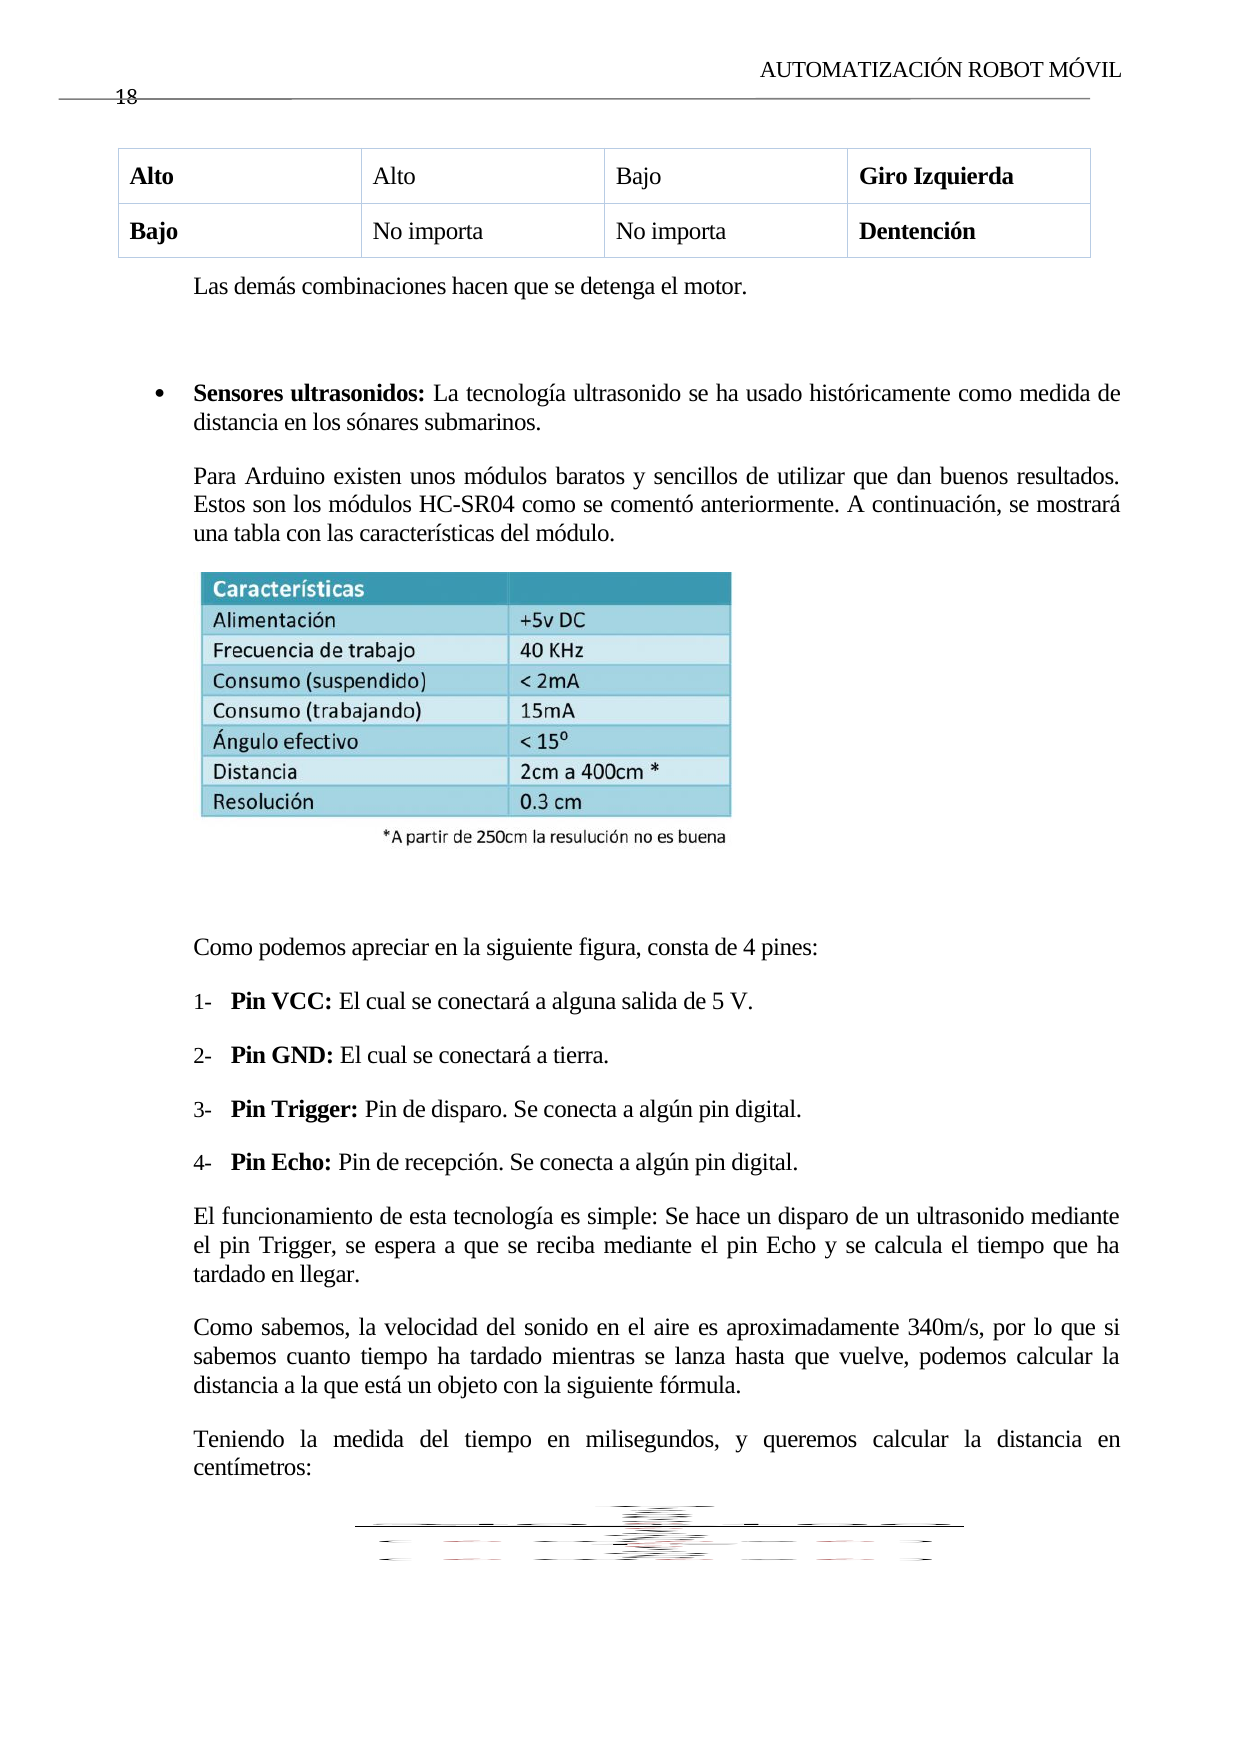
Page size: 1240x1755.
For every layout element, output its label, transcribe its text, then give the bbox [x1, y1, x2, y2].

table_cell Bajo [119, 204, 361, 257]
list Pin VCC: El cual se conectará a alguna salida de 5 V. [193, 986, 1121, 1015]
list Las demás combinaciones hacen que se detenga el motor. [193, 271, 1121, 299]
table_cell No importa [362, 204, 604, 257]
list Sensores ultrasonidos: La tecnología ultrasonido se ha usado históricamente como medida de distancia en los sónares submarinos. [156, 378, 1121, 436]
text Como sabemos, la velocidad del sonido en el aire es aproximadamente 340m/s, por lo que si sabemos cuanto tiempo ha tardado mientras se lanza hasta que vuelve, podemos calcular la distancia a la que está un objeto con la siguiente fórmula. [193, 1312, 1121, 1399]
list Pin Trigger: Pin de disparo. Se conecta a algún pin digital. [193, 1094, 1121, 1122]
text El funcionamiento de esta tecnología es simple: Se hace un disparo de un ultrasonido mediante el pin Trigger, se espera a que se reciba mediante el pin Echo y se calcula el tiempo que ha tardado en llegar. [193, 1201, 1121, 1287]
table_cell Bajo [605, 149, 847, 202]
list Para Arduino existen unos módulos baratos y sencillos de utilizar que dan buenos resultados. Estos son los módulos HC-SR04 como se comentó anteriormente. A continuación, se mostrará una tabla con las características del módulo. [193, 461, 1121, 547]
table_cell Alto [119, 149, 361, 202]
table_cell Dentención [848, 204, 1090, 257]
table_cell No importa [605, 204, 847, 257]
list Pin Echo: Pin de recepción. Se conecta a algún pin digital. [193, 1147, 1121, 1176]
table_cell Giro Izquierda [848, 149, 1090, 202]
text Teniendo la medida del tiempo en milisegundos, y queremos calcular la distancia en centímetros: [193, 1424, 1121, 1481]
list Pin GND: El cual se conectará a tierra. [193, 1040, 1121, 1069]
table_cell Alto [362, 149, 604, 202]
list Como podemos apreciar en la siguiente figura, consta de 4 pines: [193, 932, 1121, 961]
